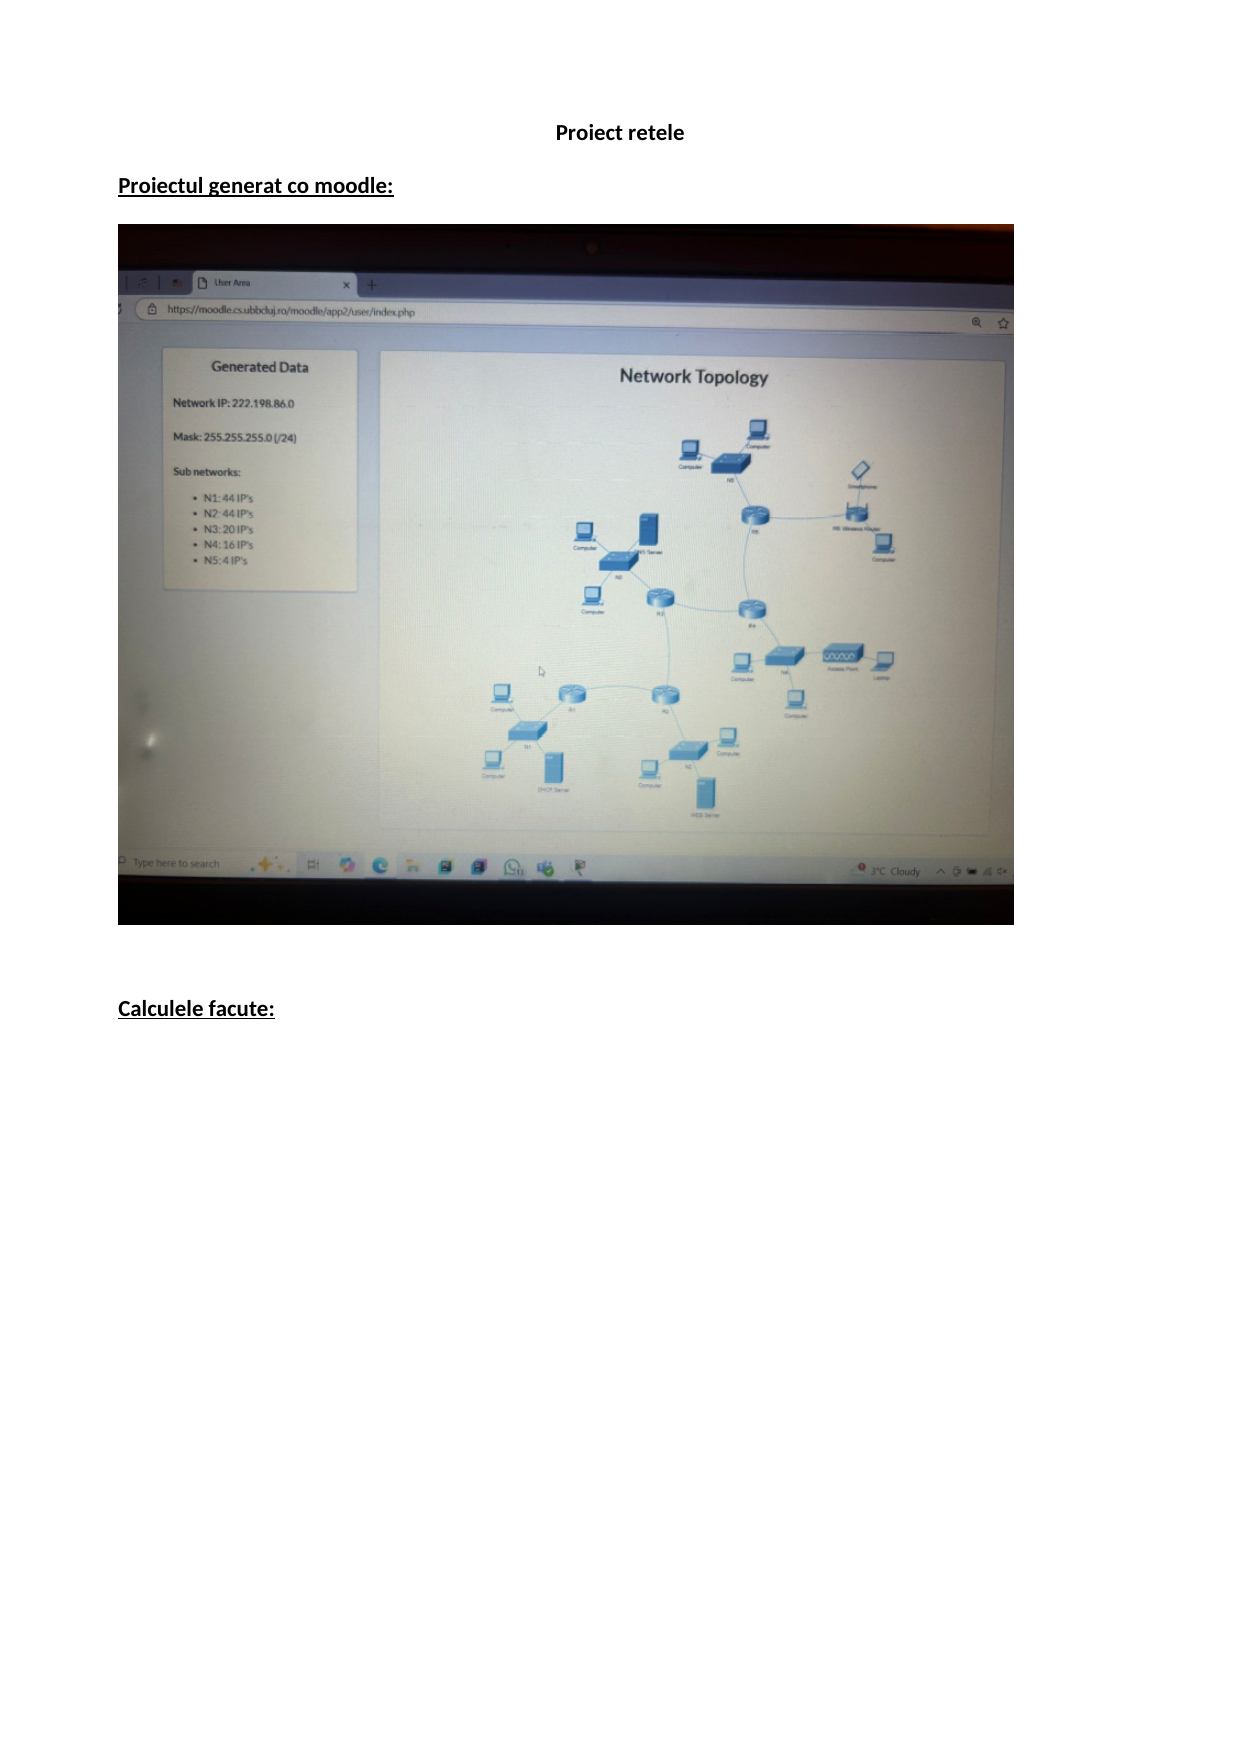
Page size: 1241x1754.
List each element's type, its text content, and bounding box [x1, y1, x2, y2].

text Proiectul generat co moodle: [118, 171, 1122, 199]
text Proiect retele [118, 118, 1122, 146]
text Calculele facute: [118, 994, 1122, 1022]
